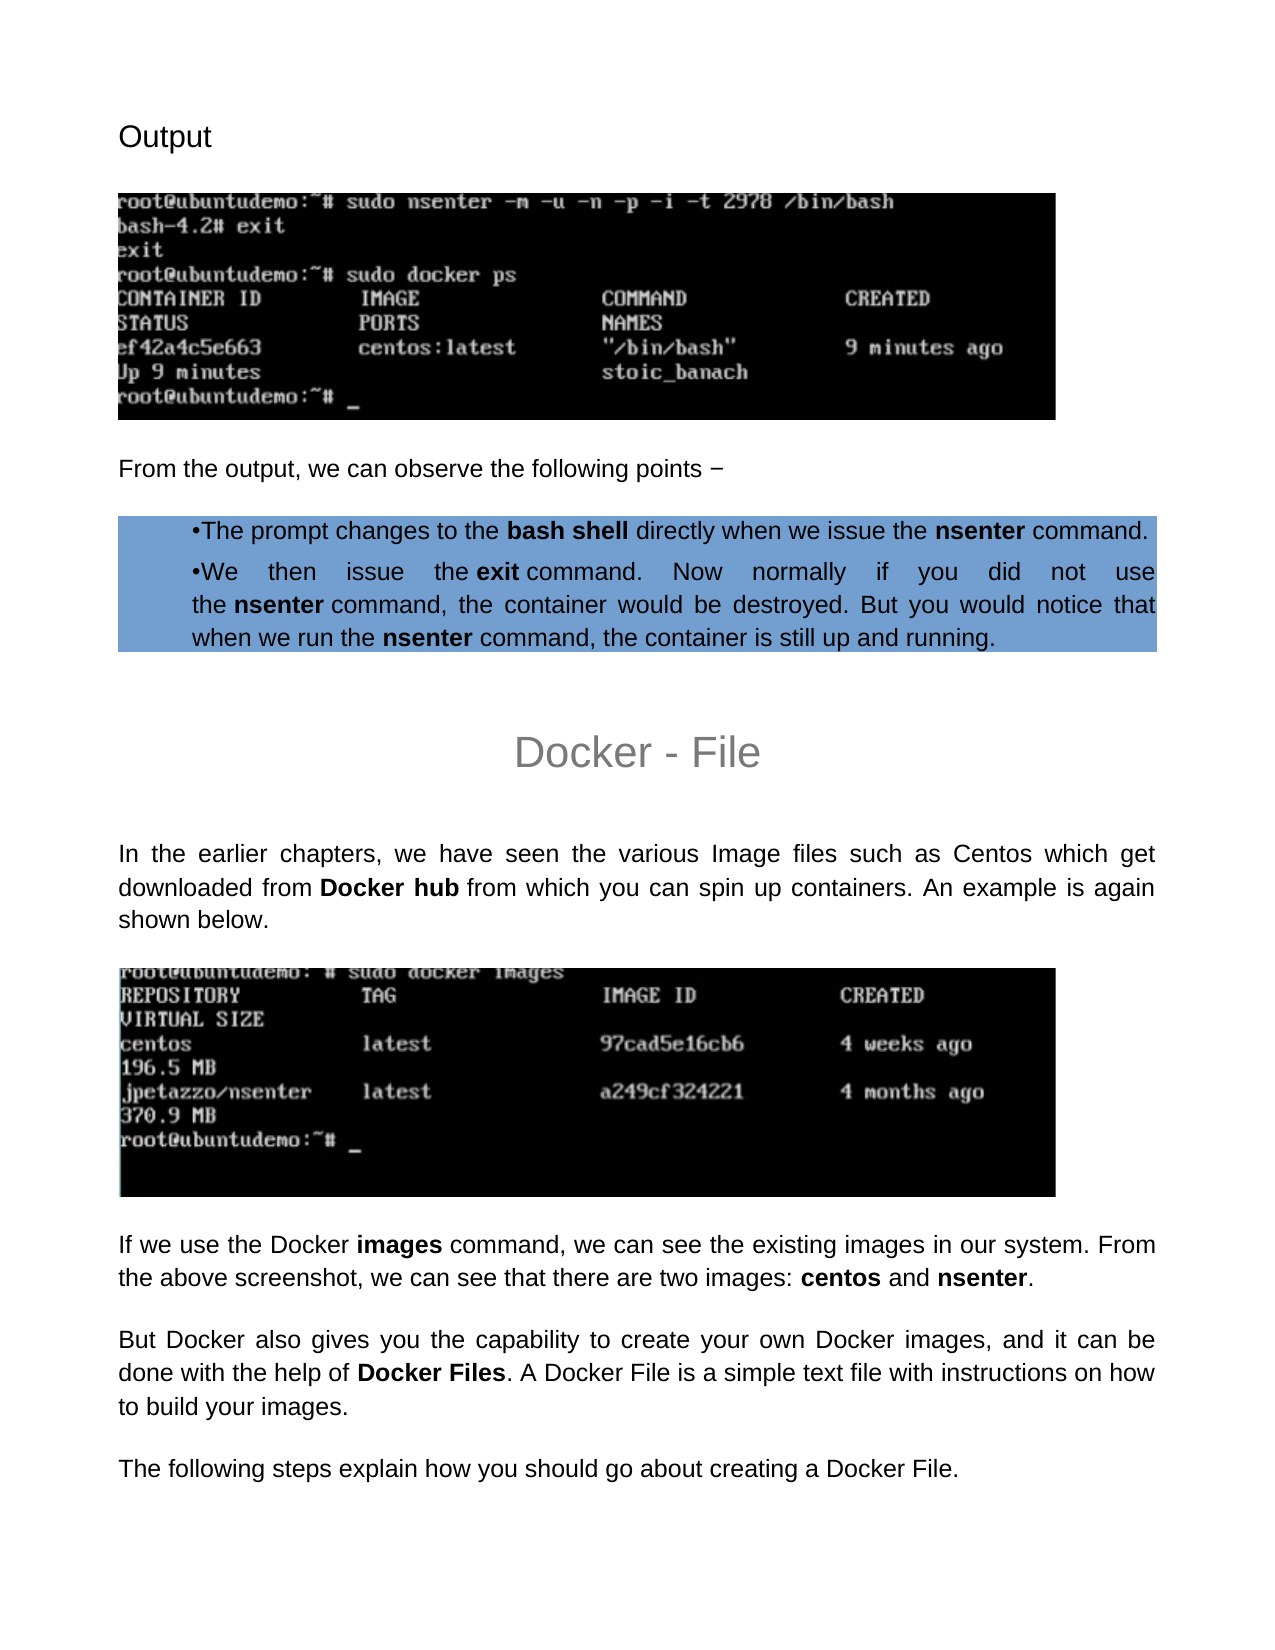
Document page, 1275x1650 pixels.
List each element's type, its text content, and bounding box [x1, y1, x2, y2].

text If we use the Docker images command, we can see the existing images in our system. From the above screenshot, we can see that there are two images: centos and nsenter. [118, 1230, 1157, 1292]
picture [118, 968, 1056, 1197]
list We then issue the exit command. Now normally if you did not use the nsenter command, the container would be destroyed. But you would notice that when we run the nsenter command, the container is still up and running. [118, 557, 1157, 652]
text But Docker also gives you the capability to create your own Docker images, and it can be done with the help of Docker Files. A Docker File is a simple text file with instructions on how to build your images. [118, 1325, 1157, 1420]
subtitle Docker - File [118, 727, 1157, 777]
text In the earlier chapters, we have seen the various Image files such as Centos which get downloaded from Docker hub from which you can spin up containers. An example is again shown below. [118, 839, 1157, 934]
subtitle Output [118, 118, 1157, 154]
text The following steps explain how you should go about creating a Docker File. [118, 1454, 1157, 1483]
picture [118, 193, 1056, 420]
list The prompt changes to the bash shell directly when we issue the nsenter command. [118, 516, 1157, 545]
text From the output, we can observe the following points − [118, 454, 1157, 482]
